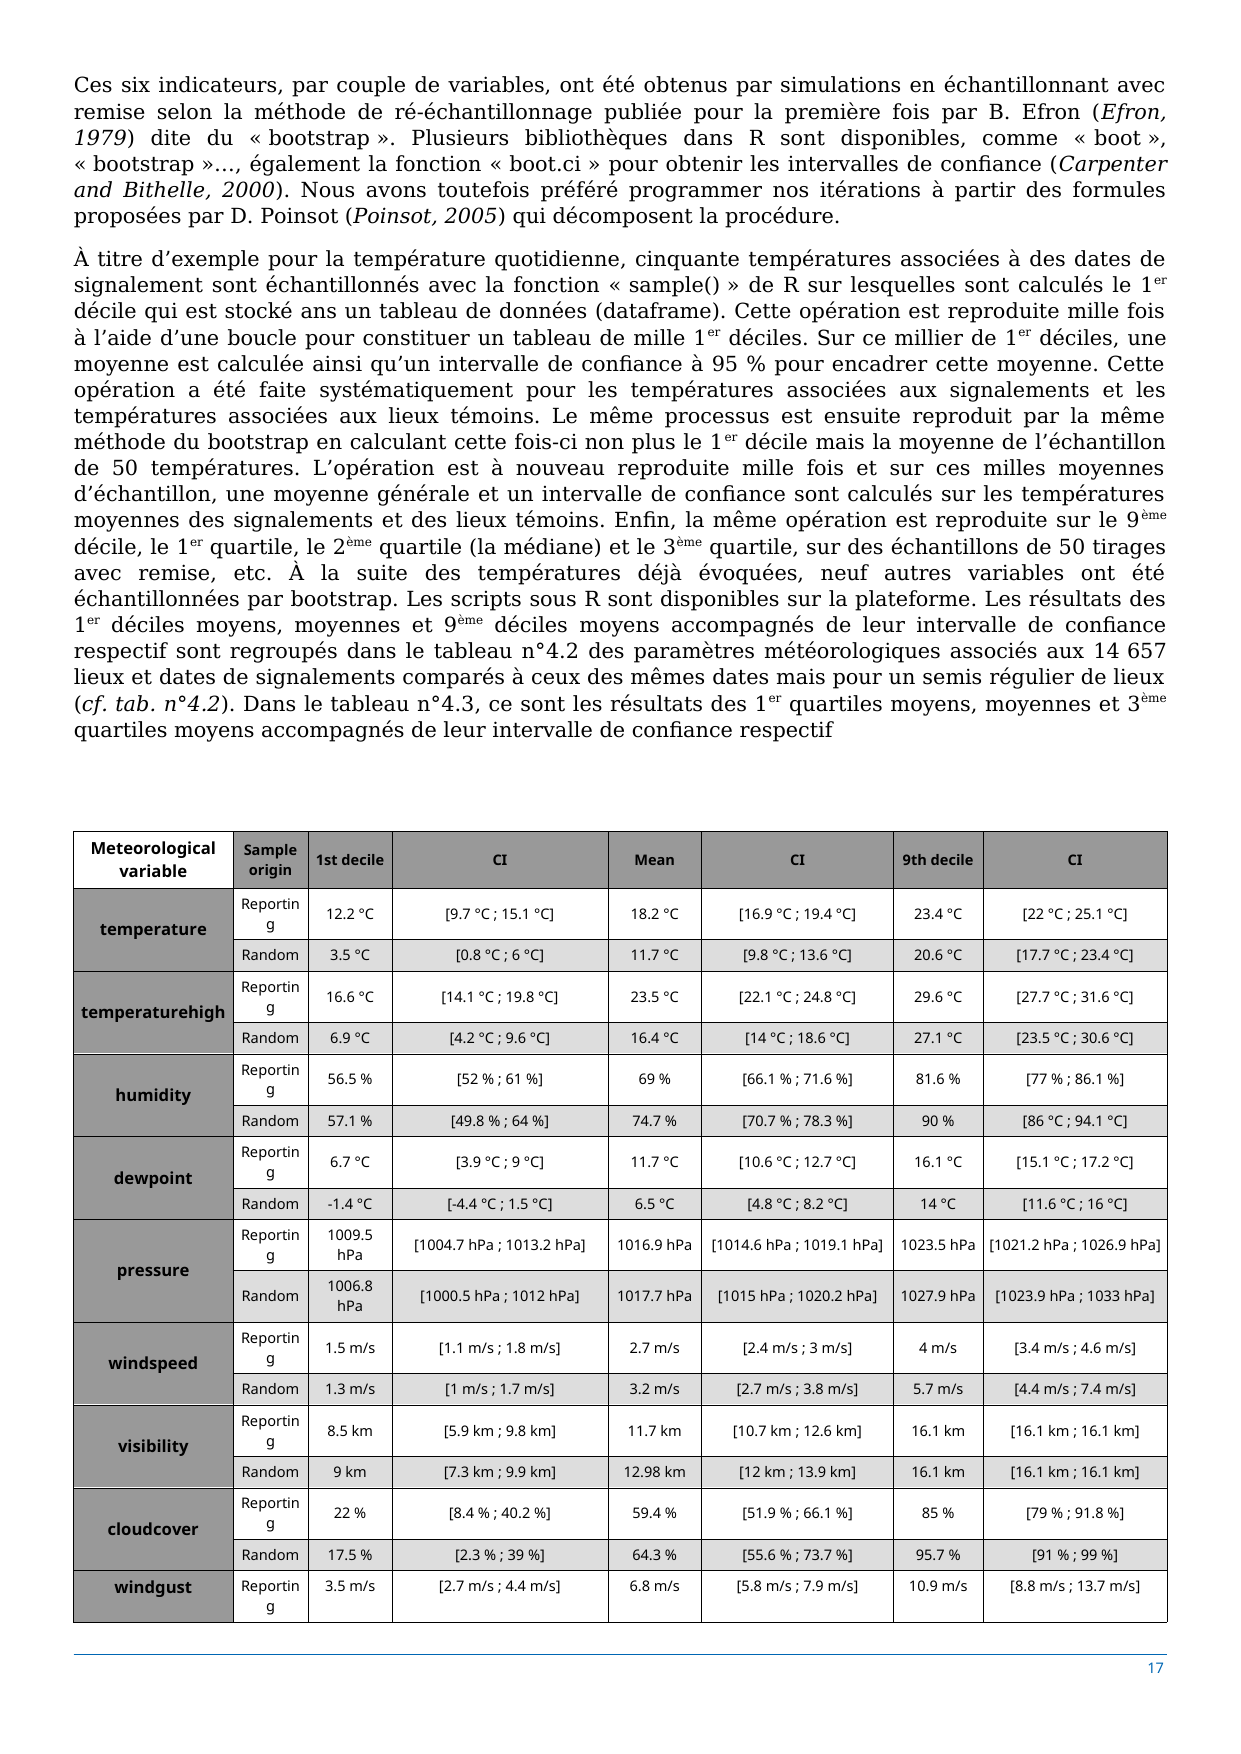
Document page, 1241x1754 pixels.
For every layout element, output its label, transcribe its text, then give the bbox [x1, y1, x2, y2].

table_cell Random [234, 940, 308, 971]
table_cell [66.1 % ; 71.6 %] [702, 1055, 893, 1105]
table_cell dewpoint [74, 1137, 233, 1219]
table_cell 11.7 °C [609, 940, 701, 971]
table_cell [91 % ; 99 %] [984, 1540, 1167, 1570]
table_cell [0.8 °C ; 6 °C] [393, 940, 608, 971]
table_cell 2.7 m/s [609, 1323, 701, 1373]
table_cell windspeed [74, 1323, 233, 1404]
table_cell Random [234, 1374, 308, 1404]
table_cell 1023.5 hPa [894, 1220, 983, 1270]
table_cell [11.6 °C ; 16 °C] [984, 1189, 1167, 1219]
table_cell Random [234, 1023, 308, 1053]
table_cell [15.1 °C ; 17.2 °C] [984, 1137, 1167, 1188]
table_cell [-4.4 °C ; 1.5 °C] [393, 1189, 608, 1219]
table_header CI [702, 832, 893, 888]
table_header CI [984, 832, 1167, 888]
table_cell 9 km [309, 1457, 392, 1487]
table_cell cloudcover [74, 1489, 233, 1570]
table_cell 3.5 °C [309, 940, 392, 971]
table_cell 1009.5 hPa [309, 1220, 392, 1270]
table_cell Random [234, 1189, 308, 1219]
table_header Mean [609, 832, 701, 888]
table_cell [2.7 m/s ; 4.4 m/s] [393, 1571, 608, 1622]
table_cell [86 °C ; 94.1 °C] [984, 1106, 1167, 1136]
table_cell [4.2 °C ; 9.6 °C] [393, 1023, 608, 1053]
table_cell 1027.9 hPa [894, 1271, 983, 1322]
table_cell 6.5 °C [609, 1189, 701, 1219]
table_cell 4 m/s [894, 1323, 983, 1373]
table_cell [1.1 m/s ; 1.8 m/s] [393, 1323, 608, 1373]
table_cell [14 °C ; 18.6 °C] [702, 1023, 893, 1053]
table_header CI [393, 832, 608, 888]
table_cell [16.1 km ; 16.1 km] [984, 1406, 1167, 1456]
table_cell [51.9 % ; 66.1 %] [702, 1489, 893, 1539]
table_cell temperature [74, 889, 233, 971]
table_cell 12.98 km [609, 1457, 701, 1487]
table_cell 16.4 °C [609, 1023, 701, 1053]
table_cell 74.7 % [609, 1106, 701, 1136]
table_cell 12.2 °C [309, 889, 392, 939]
table_cell 57.1 % [309, 1106, 392, 1136]
table_cell windgust [74, 1571, 233, 1622]
table_cell [16.9 °C ; 19.4 °C] [702, 889, 893, 939]
table_cell 29.6 °C [894, 972, 983, 1022]
table_cell [16.1 km ; 16.1 km] [984, 1457, 1167, 1487]
table_cell 95.7 % [894, 1540, 983, 1570]
table_cell Reporting [234, 1137, 308, 1188]
table_cell 5.7 m/s [894, 1374, 983, 1404]
table_cell Random [234, 1540, 308, 1570]
table_cell 56.5 % [309, 1055, 392, 1105]
table_cell 27.1 °C [894, 1023, 983, 1053]
table_cell 1.5 m/s [309, 1323, 392, 1373]
table_cell 16.6 °C [309, 972, 392, 1022]
table_cell Random [234, 1457, 308, 1487]
table_cell 1.3 m/s [309, 1374, 392, 1404]
table_cell [8.8 m/s ; 13.7 m/s] [984, 1571, 1167, 1622]
table_cell 20.6 °C [894, 940, 983, 971]
table_cell 23.4 °C [894, 889, 983, 939]
table_cell [1004.7 hPa ; 1013.2 hPa] [393, 1220, 608, 1270]
table_cell [9.7 °C ; 15.1 °C] [393, 889, 608, 939]
table_cell [9.8 °C ; 13.6 °C] [702, 940, 893, 971]
table_header Sample origin [234, 832, 308, 888]
text À titre d’exemple pour la température quotidienne, cinquante températures associées à des dates de signalement sont échantillonnés avec la fonction « sample() » de R sur lesquelles sont calculés le 1er décile qui est stocké ans un tableau de données (dataframe). Cette opération est reproduite mille fois à l’aide d’une boucle pour constituer un tableau de mille 1er déciles. Sur ce millier de 1er déciles, une moyenne est calculée ainsi qu’un intervalle de confiance à 95 % pour encadrer cette moyenne. Cette opération a été faite systématiquement pour les températures associées aux signalements et les températures associées aux lieux témoins. Le même processus est ensuite reproduit par la même méthode du bootstrap en calculant cette fois-ci non plus le 1er décile mais la moyenne de l’échantillon de 50 températures. L’opération est à nouveau reproduite mille fois et sur ces milles moyennes d’échantillon, une moyenne générale et un intervalle de confiance sont calculés sur les températures moyennes des signalements et des lieux témoins. Enfin, la même opération est reproduite sur le 9ème décile, le 1er quartile, le 2ème quartile (la médiane) et le 3ème quartile, sur des échantillons de 50 tirages avec remise, etc. À la suite des températures déjà évoquées, neuf autres variables ont été échantillonnées par bootstrap. Les scripts sous R sont disponibles sur la plateforme. Les résultats des 1er déciles moyens, moyennes et 9ème déciles moyens accompagnés de leur intervalle de confiance respectif sont regroupés dans le tableau n°4.2 des paramètres météorologiques associés aux 14 657 lieux et dates de signalements comparés à ceux des mêmes dates mais pour un semis régulier de lieux (cf. tab. n°4.2). Dans le tableau n°4.3, ce sont les résultats des 1er quartiles moyens, moyennes et 3ème quartiles moyens accompagnés de leur intervalle de confiance respectif [73, 247, 1167, 742]
table_cell 6.8 m/s [609, 1571, 701, 1622]
table_cell temperaturehigh [74, 972, 233, 1053]
table_cell 1006.8 hPa [309, 1271, 392, 1322]
table_cell 6.7 °C [309, 1137, 392, 1188]
table_cell Reporting [234, 889, 308, 939]
table_cell 69 % [609, 1055, 701, 1105]
text Ces six indicateurs, par couple de variables, ont été obtenus par simulations en échantillonnant avec remise selon la méthode de ré-échantillonnage publiée pour la première fois par B. Efron (Efron, 1979) dite du « bootstrap ». Plusieurs bibliothèques dans R sont disponibles, comme « boot », « bootstrap »…, également la fonction « boot.ci » pour obtenir les intervalles de confiance (Carpenter and Bithelle, 2000). Nous avons toutefois préféré programmer nos itérations à partir des formules proposées par D. Poinsot (Poinsot, 2005) qui décomposent la procédure. [73, 73, 1167, 228]
table_cell Reporting [234, 1406, 308, 1456]
table_cell 8.5 km [309, 1406, 392, 1456]
table_header 9th decile [894, 832, 983, 888]
table_cell [27.7 °C ; 31.6 °C] [984, 972, 1167, 1022]
table_cell [4.4 m/s ; 7.4 m/s] [984, 1374, 1167, 1404]
table_cell [52 % ; 61 %] [393, 1055, 608, 1105]
table_cell 16.1 km [894, 1406, 983, 1456]
table_cell [8.4 % ; 40.2 %] [393, 1489, 608, 1539]
table_cell Reporting [234, 972, 308, 1022]
table_cell Reporting [234, 1220, 308, 1270]
table_cell 14 °C [894, 1189, 983, 1219]
table_cell [1000.5 hPa ; 1012 hPa] [393, 1271, 608, 1322]
table_cell 23.5 °C [609, 972, 701, 1022]
table_cell [5.9 km ; 9.8 km] [393, 1406, 608, 1456]
table_cell 81.6 % [894, 1055, 983, 1105]
table_cell Reporting [234, 1323, 308, 1373]
table_cell [10.6 °C ; 12.7 °C] [702, 1137, 893, 1188]
table_cell Reporting [234, 1571, 308, 1622]
table_cell 22 % [309, 1489, 392, 1539]
table_cell 18.2 °C [609, 889, 701, 939]
table_cell [23.5 °C ; 30.6 °C] [984, 1023, 1167, 1053]
table_header Meteorological variable [74, 832, 233, 888]
table_cell [1015 hPa ; 1020.2 hPa] [702, 1271, 893, 1322]
table_cell 3.5 m/s [309, 1571, 392, 1622]
table_cell 16.1 km [894, 1457, 983, 1487]
table_cell [2.3 % ; 39 %] [393, 1540, 608, 1570]
table_cell 16.1 °C [894, 1137, 983, 1188]
table_cell [1021.2 hPa ; 1026.9 hPa] [984, 1220, 1167, 1270]
table_cell 1017.7 hPa [609, 1271, 701, 1322]
table_cell 85 % [894, 1489, 983, 1539]
table_cell [1014.6 hPa ; 1019.1 hPa] [702, 1220, 893, 1270]
table_cell Reporting [234, 1489, 308, 1539]
table_cell [79 % ; 91.8 %] [984, 1489, 1167, 1539]
table_cell [2.7 m/s ; 3.8 m/s] [702, 1374, 893, 1404]
table_cell [10.7 km ; 12.6 km] [702, 1406, 893, 1456]
table_cell Reporting [234, 1055, 308, 1105]
table_cell 17.5 % [309, 1540, 392, 1570]
table_cell visibility [74, 1406, 233, 1487]
table_cell [17.7 °C ; 23.4 °C] [984, 940, 1167, 971]
table_cell [1023.9 hPa ; 1033 hPa] [984, 1271, 1167, 1322]
table_cell [22.1 °C ; 24.8 °C] [702, 972, 893, 1022]
table_cell [49.8 % ; 64 %] [393, 1106, 608, 1136]
table_cell Random [234, 1271, 308, 1322]
table_header 1st decile [309, 832, 392, 888]
table_cell 1016.9 hPa [609, 1220, 701, 1270]
table_cell -1.4 °C [309, 1189, 392, 1219]
table_cell [5.8 m/s ; 7.9 m/s] [702, 1571, 893, 1622]
table_cell 90 % [894, 1106, 983, 1136]
table_cell [3.9 °C ; 9 °C] [393, 1137, 608, 1188]
table_cell [3.4 m/s ; 4.6 m/s] [984, 1323, 1167, 1373]
table_cell 3.2 m/s [609, 1374, 701, 1404]
table_cell 10.9 m/s [894, 1571, 983, 1622]
table_cell [22 °C ; 25.1 °C] [984, 889, 1167, 939]
table_cell [77 % ; 86.1 %] [984, 1055, 1167, 1105]
table_cell 6.9 °C [309, 1023, 392, 1053]
table_cell [12 km ; 13.9 km] [702, 1457, 893, 1487]
table_cell 11.7 °C [609, 1137, 701, 1188]
table_cell Random [234, 1106, 308, 1136]
table_cell [4.8 °C ; 8.2 °C] [702, 1189, 893, 1219]
table_cell [7.3 km ; 9.9 km] [393, 1457, 608, 1487]
table_cell [1 m/s ; 1.7 m/s] [393, 1374, 608, 1404]
table_cell pressure [74, 1220, 233, 1322]
table_cell [2.4 m/s ; 3 m/s] [702, 1323, 893, 1373]
table_cell 64.3 % [609, 1540, 701, 1570]
table_cell [14.1 °C ; 19.8 °C] [393, 972, 608, 1022]
table_cell 59.4 % [609, 1489, 701, 1539]
table_cell humidity [74, 1055, 233, 1136]
table_cell 11.7 km [609, 1406, 701, 1456]
table_cell [70.7 % ; 78.3 %] [702, 1106, 893, 1136]
table_cell [55.6 % ; 73.7 %] [702, 1540, 893, 1570]
